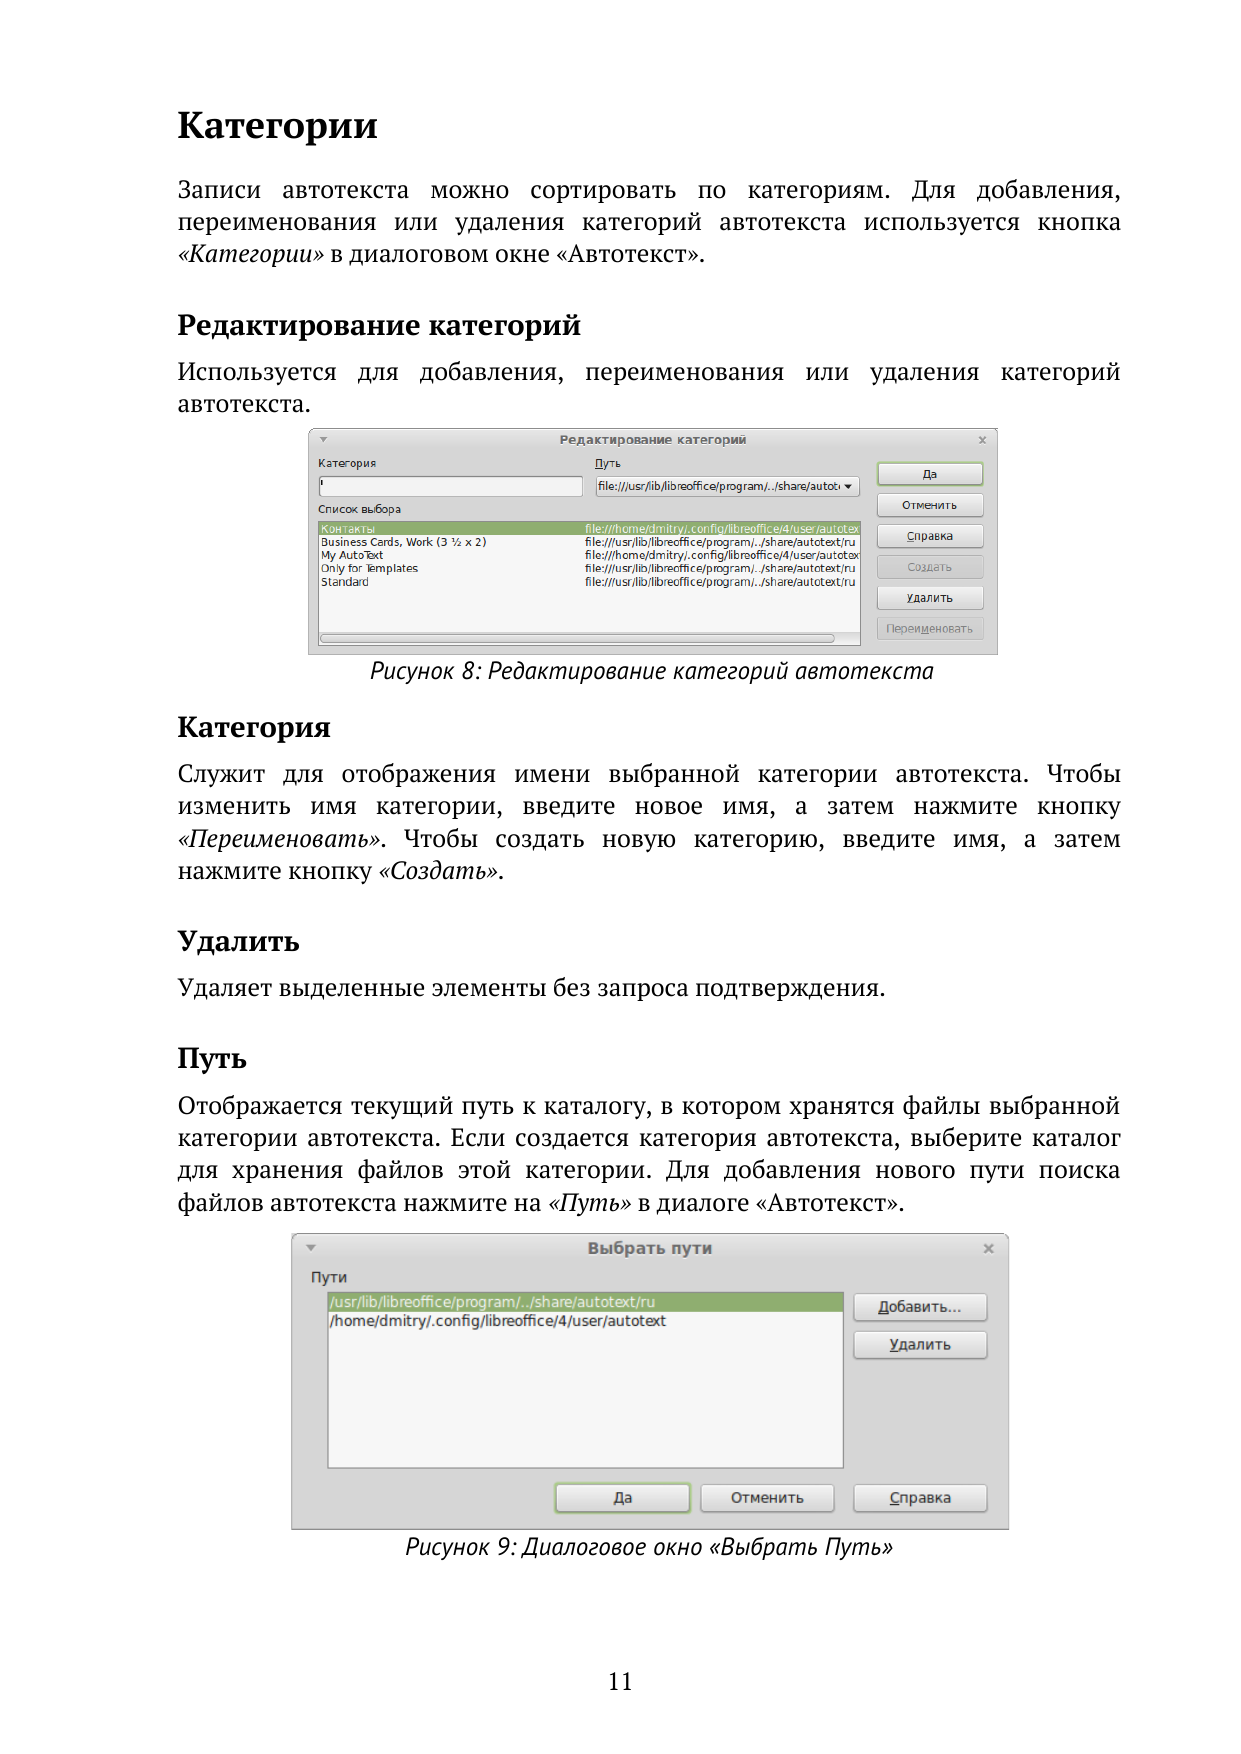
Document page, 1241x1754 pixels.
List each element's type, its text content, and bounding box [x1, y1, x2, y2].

subtitle Редактирование категорий [177, 305, 1122, 343]
text Записи автотекста можно сортировать по категориям. Для добавления, переименования или удаления категорий автотекста используется кнопка «Категории» в диалоговом окне «Автотекст». [177, 173, 1122, 270]
subtitle Категории [177, 100, 1122, 149]
subtitle Категория [177, 455, 1126, 745]
subtitle Удалить [177, 922, 1122, 959]
picture [291, 1233, 1010, 1530]
subtitle Путь [177, 1039, 1122, 1077]
text Удаляет выделенные элементы без запроса подтверждения. [177, 971, 1122, 1004]
text Используется для добавления, переименования или удаления категорий автотекста. [177, 355, 1122, 419]
text Рисунок 9: Диалоговое окно «Выбрать Путь» [178, 1234, 1123, 1562]
text Отображается текущий путь к каталогу, в котором хранятся файлы выбранной категории автотекста. Если создается категория автотекста, выберите каталог для хранения файлов этой категории. Для добавления нового пути поиска файлов автотекста нажмите на «Путь» в диалоге «Автотекст». [177, 1089, 1122, 1218]
picture [308, 428, 998, 655]
text Служит для отображения имени выбранной категории автотекста. Чтобы изменить имя категории, введите новое имя, а затем нажмите кнопку «Переименовать». Чтобы создать новую категорию, введите имя, а затем нажмите кнопку «Создать». [177, 757, 1122, 886]
text Рисунок 8: Редактирование категорий автотекста [181, 428, 1126, 687]
